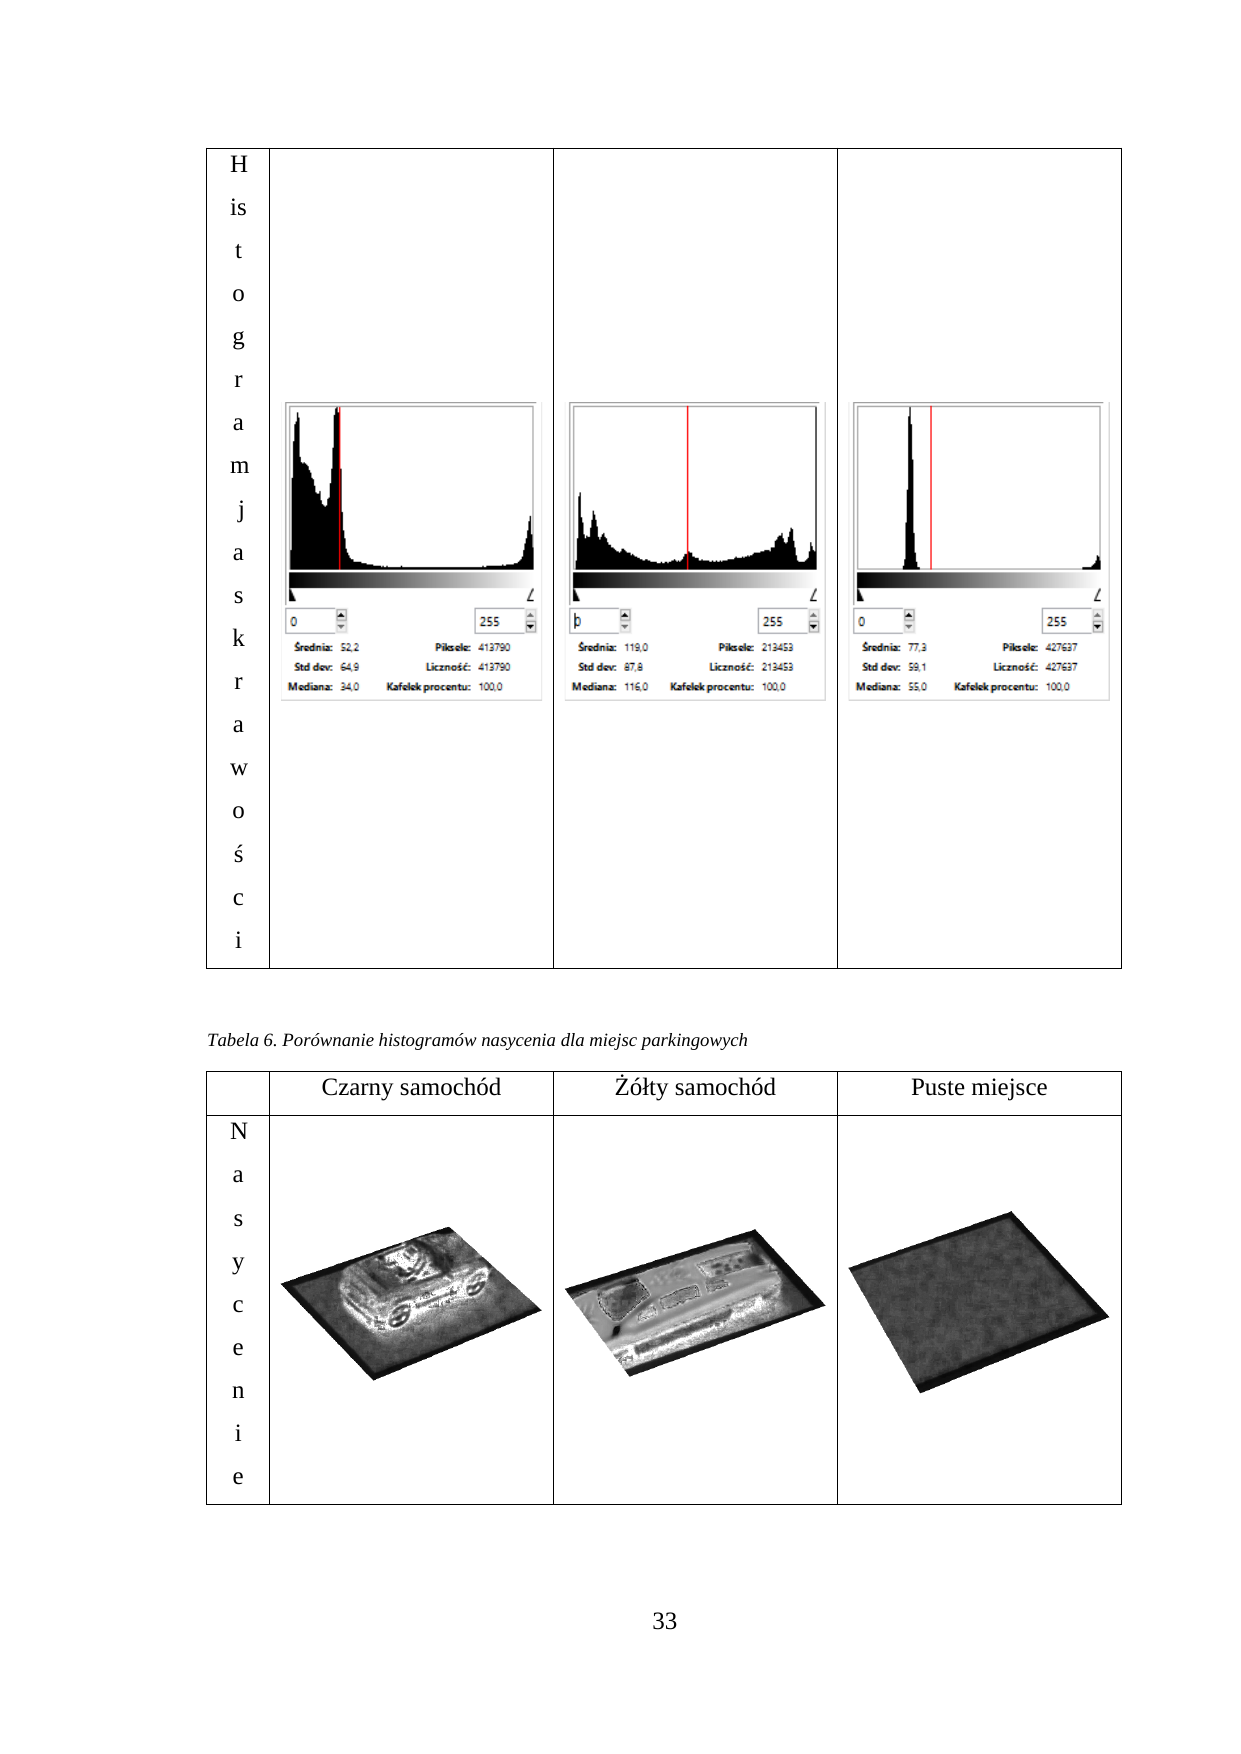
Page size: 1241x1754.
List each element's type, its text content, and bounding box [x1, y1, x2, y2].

text Tabela 6. Porównanie histogramów nasycenia dla miejsc parkingowych [207, 1029, 1122, 1050]
table_cell [554, 149, 837, 968]
table_cell [554, 1116, 837, 1504]
table_cell [270, 149, 553, 968]
table_cell [838, 1116, 1121, 1504]
table_header [207, 1072, 269, 1115]
table_header Puste miejsce [838, 1072, 1121, 1115]
table_cell [838, 149, 1121, 968]
table_header Żółty samochód [554, 1072, 837, 1115]
table_header Czarny samochód [270, 1072, 553, 1115]
table_cell Histogram jaskrawości [207, 149, 269, 968]
table_cell Nasycenie [207, 1116, 269, 1504]
table_cell [270, 1116, 553, 1504]
